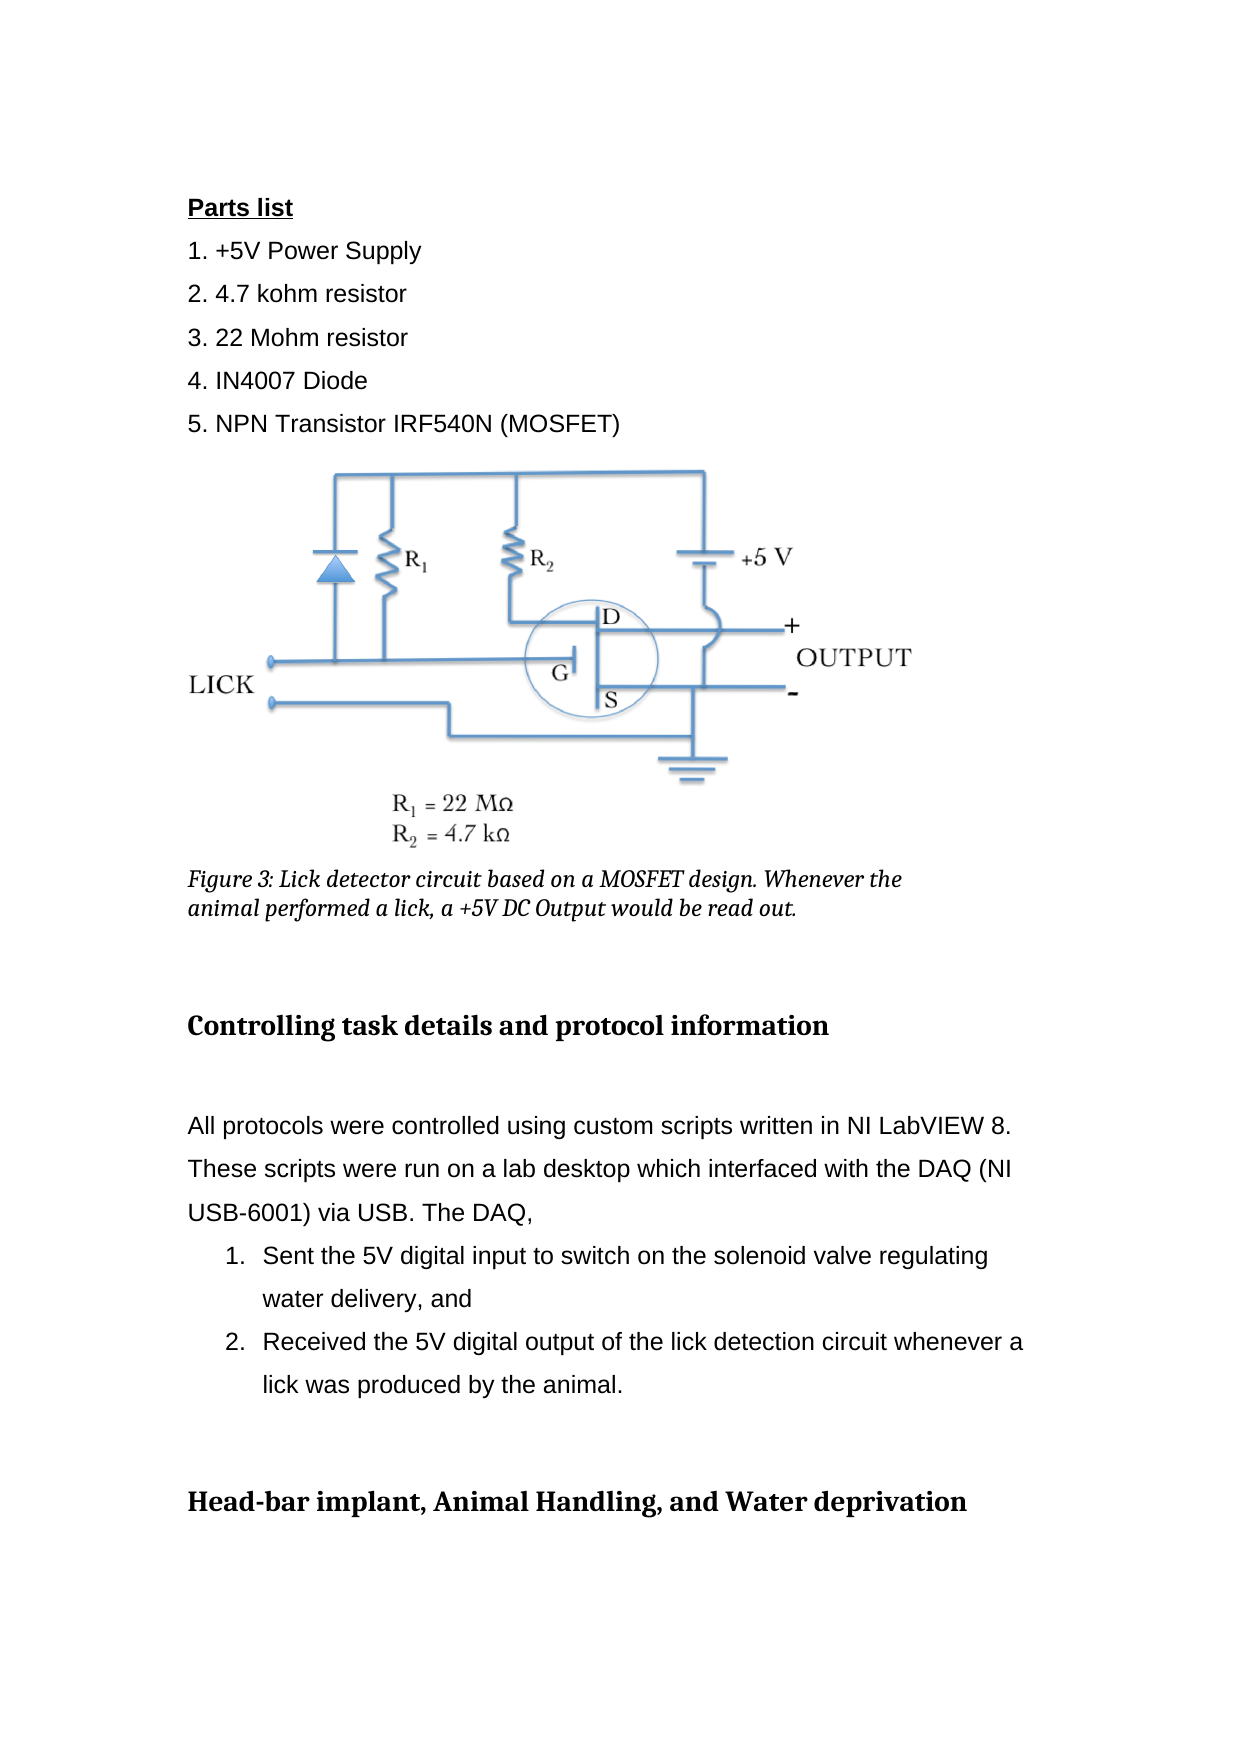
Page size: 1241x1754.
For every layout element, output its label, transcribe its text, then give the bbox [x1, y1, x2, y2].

text Parts list [187, 193, 1053, 222]
text Figure 3: Lick detector circuit based on a MOSFET design. Whenever the animal performed a lick, a +5V DC Output would be read out. [187, 853, 914, 923]
text 3. 22 Mohm resistor [187, 322, 1053, 351]
text 5. NPN Transistor IRF540N (MOSFET) [187, 409, 1053, 437]
subtitle Controlling task details and protocol information [187, 1009, 1053, 1043]
subtitle Head-bar implant, Animal Handling, and Water deprivation [187, 1486, 1053, 1519]
text 2. 4.7 kohm resistor [187, 279, 1053, 308]
picture [187, 464, 915, 853]
text 4. IN4007 Diode [187, 366, 1053, 394]
text 1. +5V Power Supply [187, 236, 1053, 265]
text All protocols were controlled using custom scripts written in NI LabVIEW 8. These scripts were run on a lab desktop which interfaced with the DAQ (NI USB-6001) via USB. The DAQ, [187, 1111, 1053, 1226]
list Received the 5V digital output of the lick detection circuit whenever a lick was produced by the animal. [225, 1327, 1053, 1399]
list Sent the 5V digital input to switch on the solenoid valve regulating water delivery, and [225, 1241, 1053, 1313]
